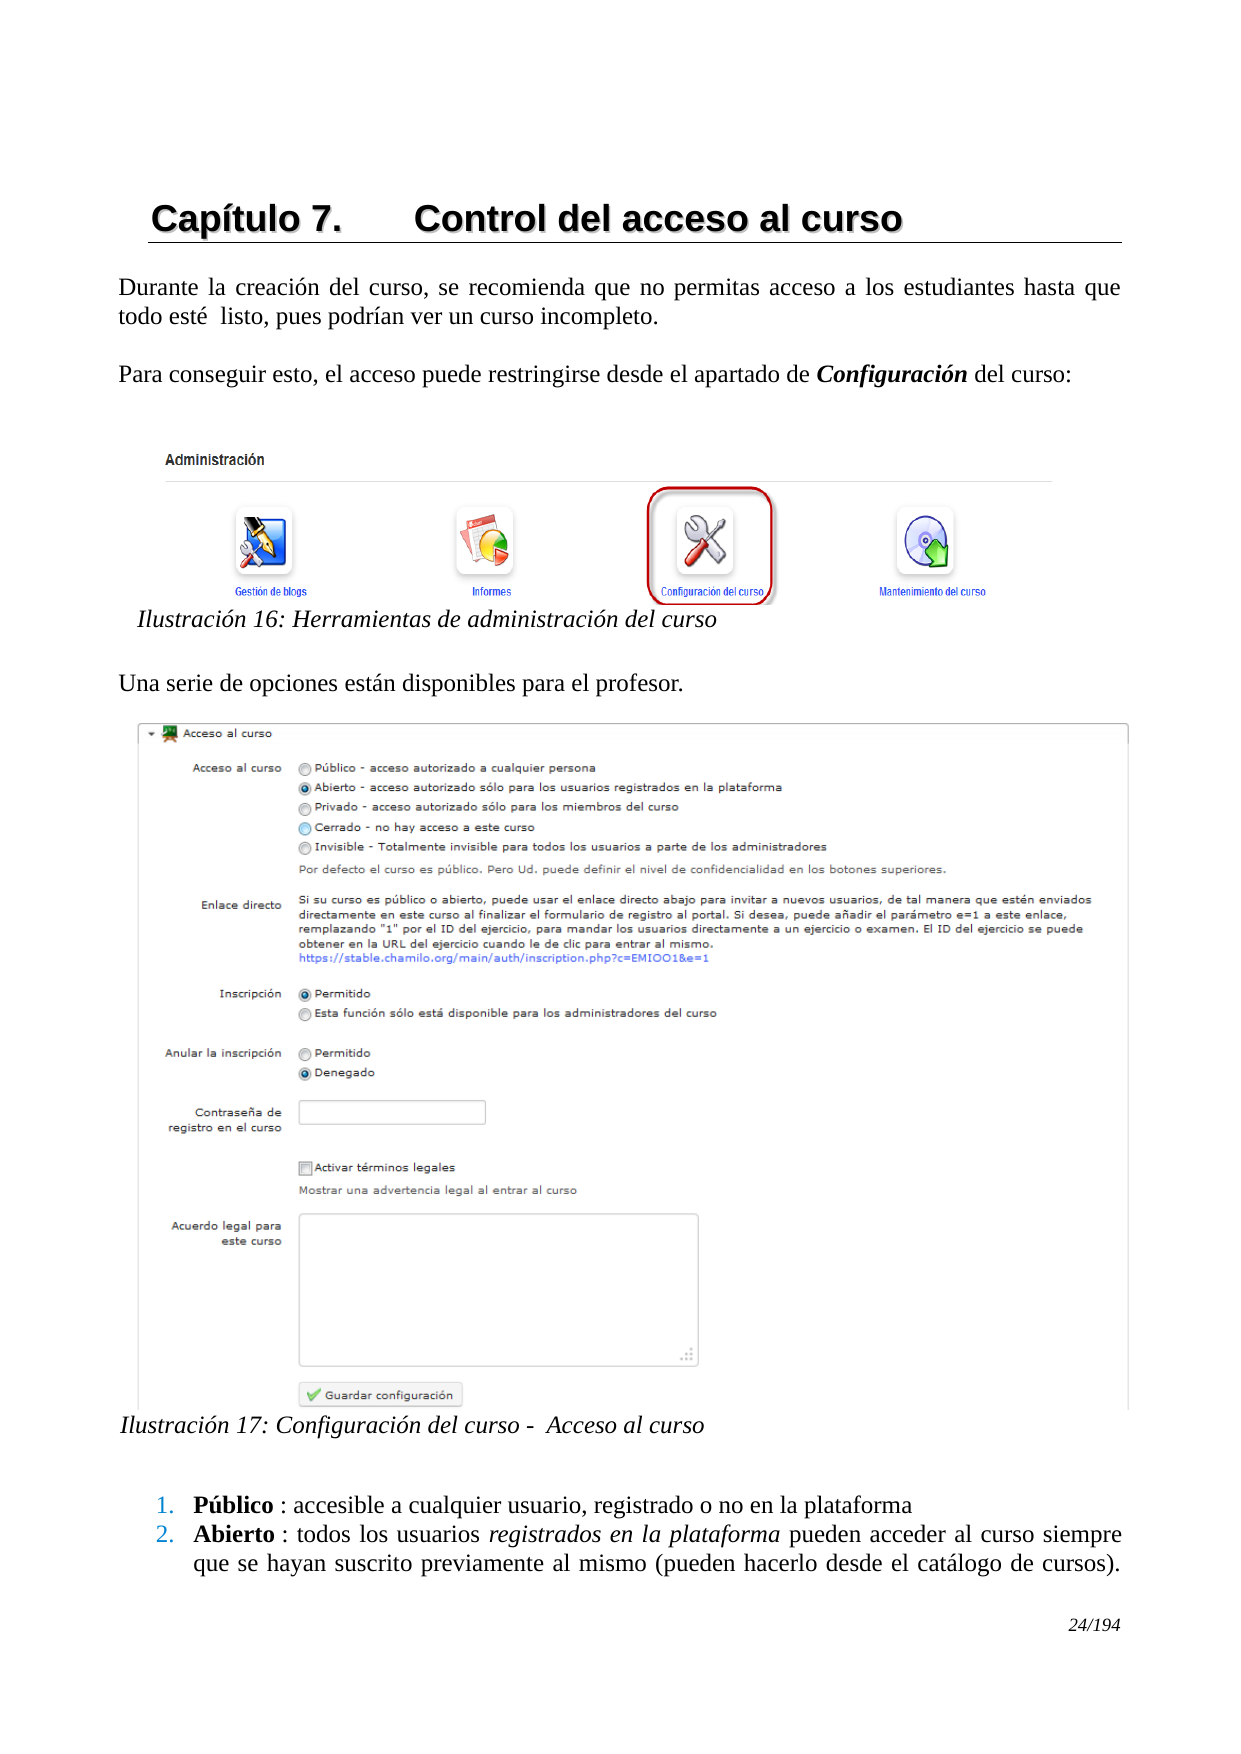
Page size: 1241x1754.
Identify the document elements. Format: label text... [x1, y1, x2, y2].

text Para conseguir esto, el acceso puede restringirse desde el apartado de Configuración del curso: [118, 359, 1122, 387]
list Público : accesible a cualquier usuario, registrado o no en la plataforma [156, 1490, 1122, 1519]
picture [125, 722, 1133, 1410]
text Ilustración 17: Configuración del curso - Acceso al curso [120, 1055, 1120, 1439]
text Ilustración 16: Herramientas de administración del curso [137, 433, 1091, 633]
list Abierto : todos los usuarios registrados en la plataforma pueden acceder al curso siempre que se hayan suscrito previamente al mismo (pueden hacerlo desde el catálogo de cursos). [156, 1519, 1122, 1576]
text Una serie de opciones están disponibles para el profesor. [118, 668, 1122, 696]
subtitle Control del acceso al curso [148, 193, 1122, 242]
picture [159, 446, 1052, 605]
text Durante la creación del curso, se recomienda que no permitas acceso a los estudiantes hasta que todo esté listo, pues podrían ver un curso incompleto. [118, 272, 1122, 330]
